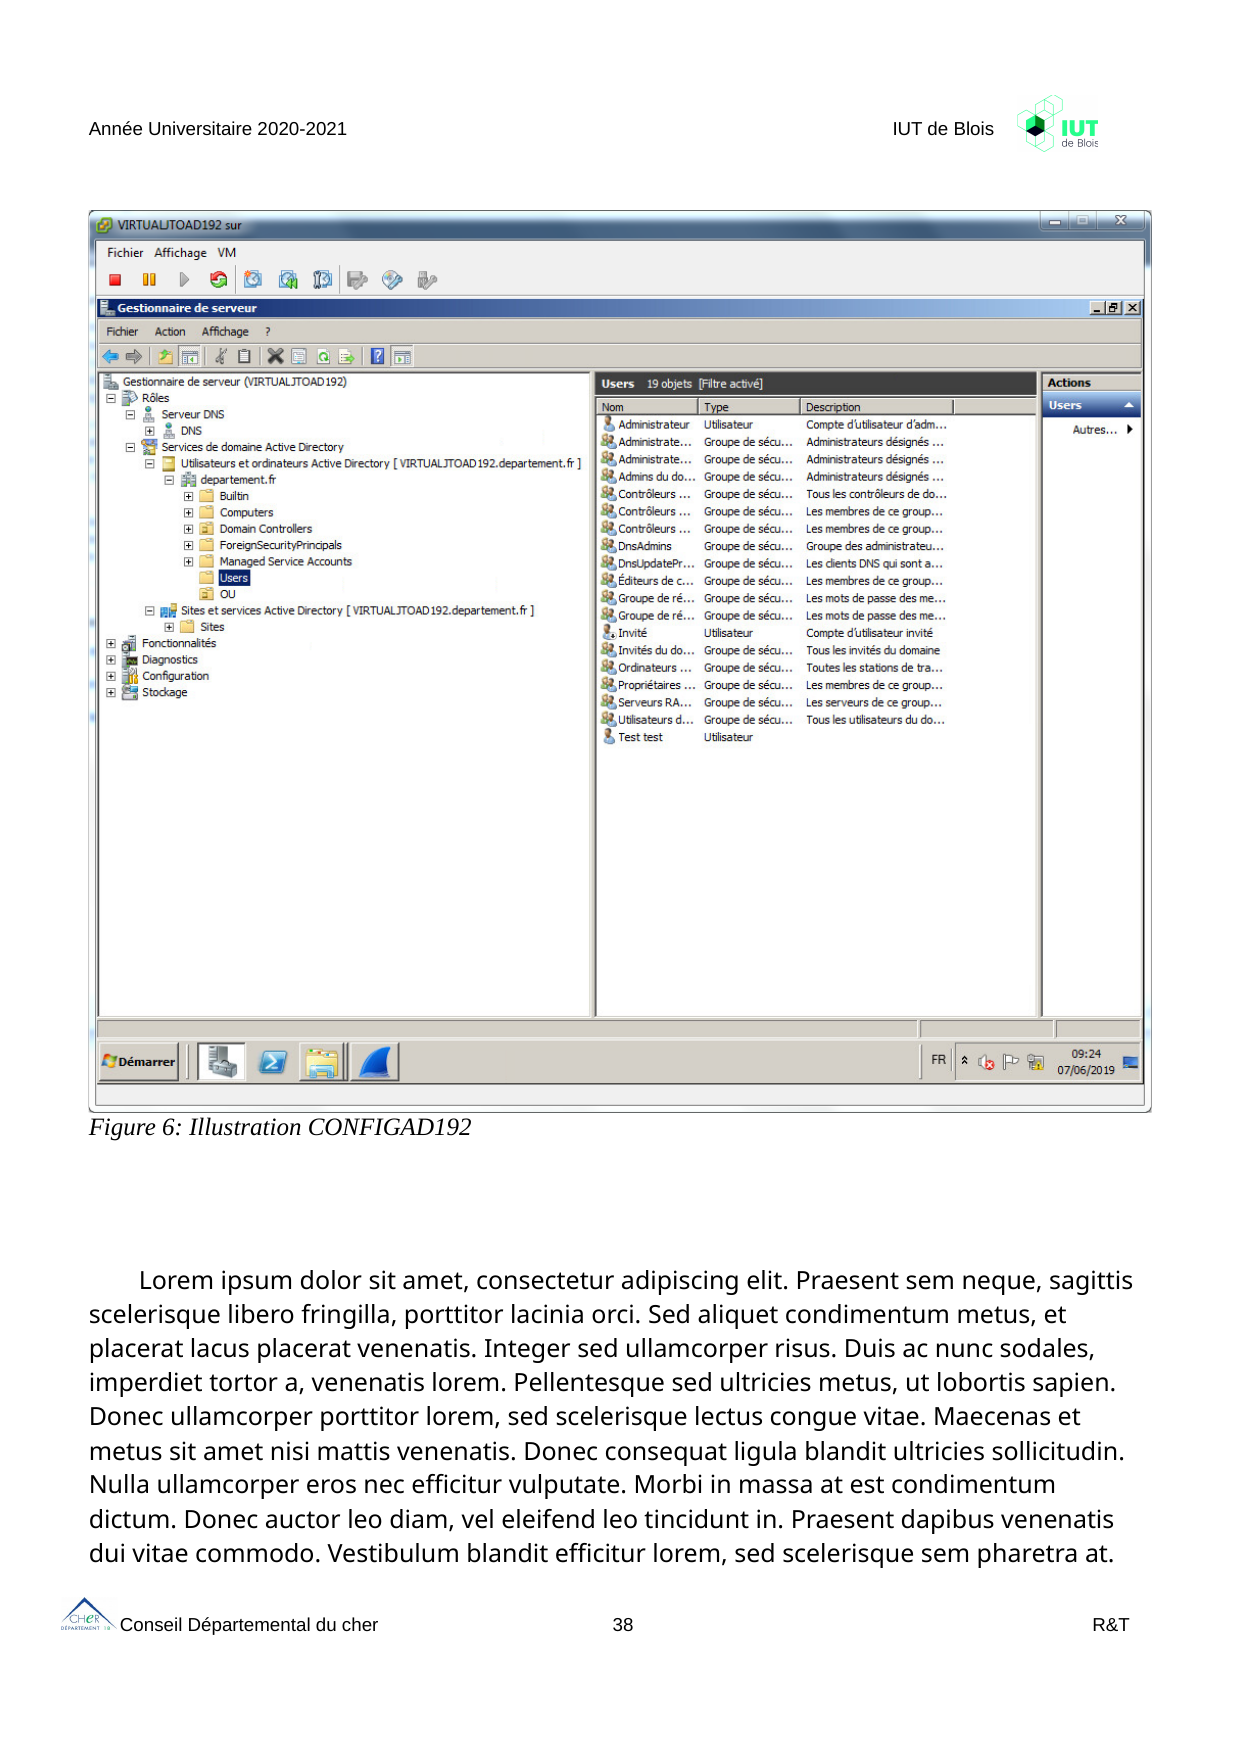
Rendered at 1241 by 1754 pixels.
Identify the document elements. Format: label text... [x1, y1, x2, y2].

picture [1017, 95, 1098, 152]
text Lorem ipsum dolor sit amet, consectetur adipiscing elit. Praesent sem neque, sagittis scelerisque libero fringilla, porttitor lacinia orci. Sed aliquet condimentum metus, et placerat lacus placerat venenatis. Integer sed ullamcorper risus. Duis ac nunc sodales, imperdiet tortor a, venenatis lorem. Pellentesque sed ultricies metus, ut lobortis sapien. Donec ullamcorper porttitor lorem, sed scelerisque lectus congue vitae. Maecenas et metus sit amet nisi mattis venenatis. Donec consequat ligula blandit ultricies sollicitudin. Nulla ullamcorper eros nec efficitur vulputate. Morbi in massa at est condimentum dictum. Donec auctor leo diam, vel eleifend leo tincidunt in. Praesent dapibus venenatis dui vitae commodo. Vestibulum blandit efficitur lorem, sed scelerisque sem pharetra at. [88, 1263, 1152, 1569]
picture [61, 1597, 118, 1630]
text Figure 6: Illustration CONFIGAD192 [88, 1113, 1152, 1141]
picture [88, 210, 1152, 1113]
